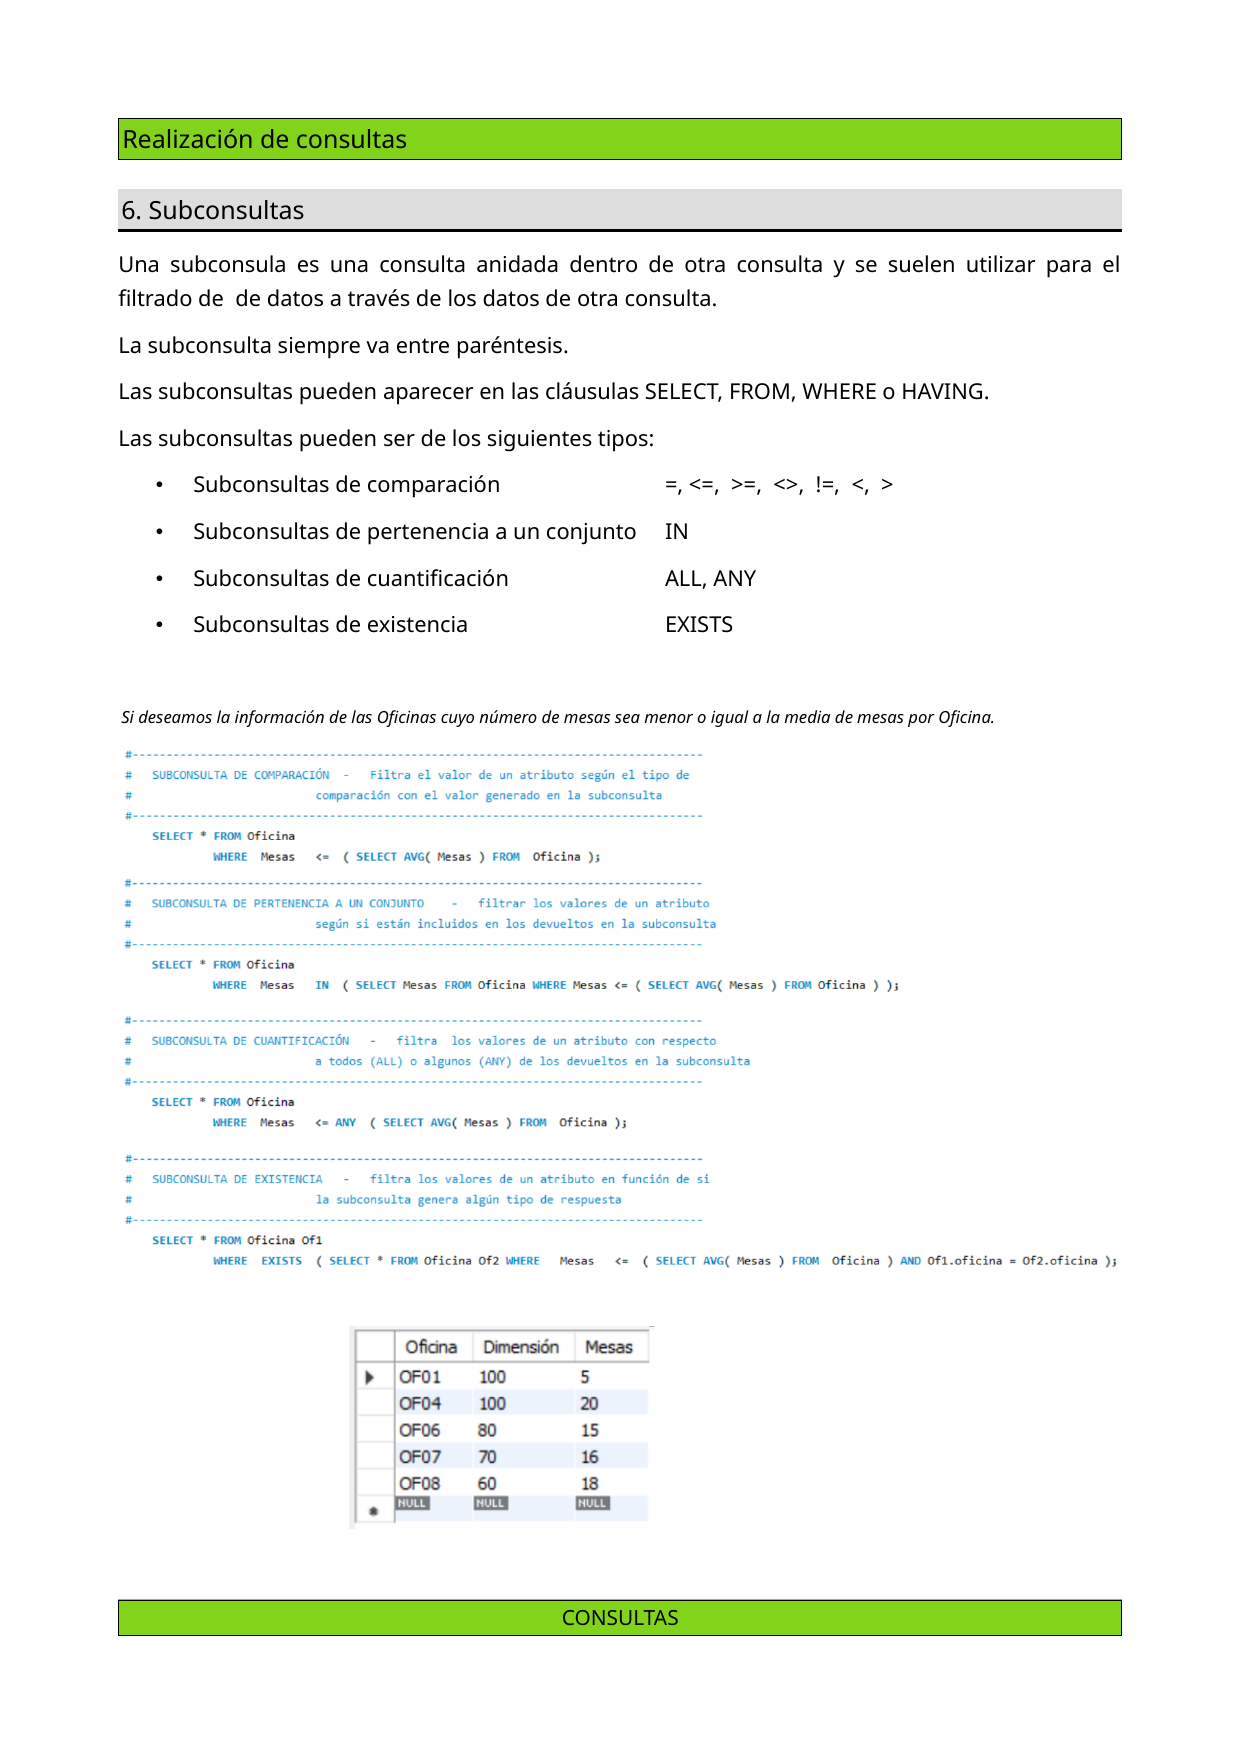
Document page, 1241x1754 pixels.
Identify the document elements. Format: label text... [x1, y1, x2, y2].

picture [118, 746, 1123, 1276]
text Las subconsultas pueden aparecer en las cláusulas SELECT, FROM, WHERE o HAVING. [118, 376, 1122, 406]
list Subconsultas de comparación =, <=, >=, <>, !=, <, > [156, 469, 1122, 499]
text Si deseamos la información de las Oficinas cuyo número de mesas sea menor o igual a la media de mesas por Oficina. [118, 702, 1122, 731]
text Las subconsultas pueden ser de los siguientes tipos: [118, 423, 1122, 453]
picture [349, 1326, 655, 1529]
text La subconsulta siempre va entre paréntesis. [118, 330, 1122, 359]
list Subconsultas de existencia EXISTS [156, 609, 1122, 639]
text 6. Subconsultas [118, 189, 1122, 229]
text Una subconsula es una consulta anidada dentro de otra consulta y se suelen utilizar para el filtrado de de datos a través de los datos de otra consulta. [118, 249, 1122, 313]
list Subconsultas de cuantificación ALL, ANY [156, 563, 1122, 592]
list Subconsultas de pertenencia a un conjunto IN [156, 516, 1122, 546]
